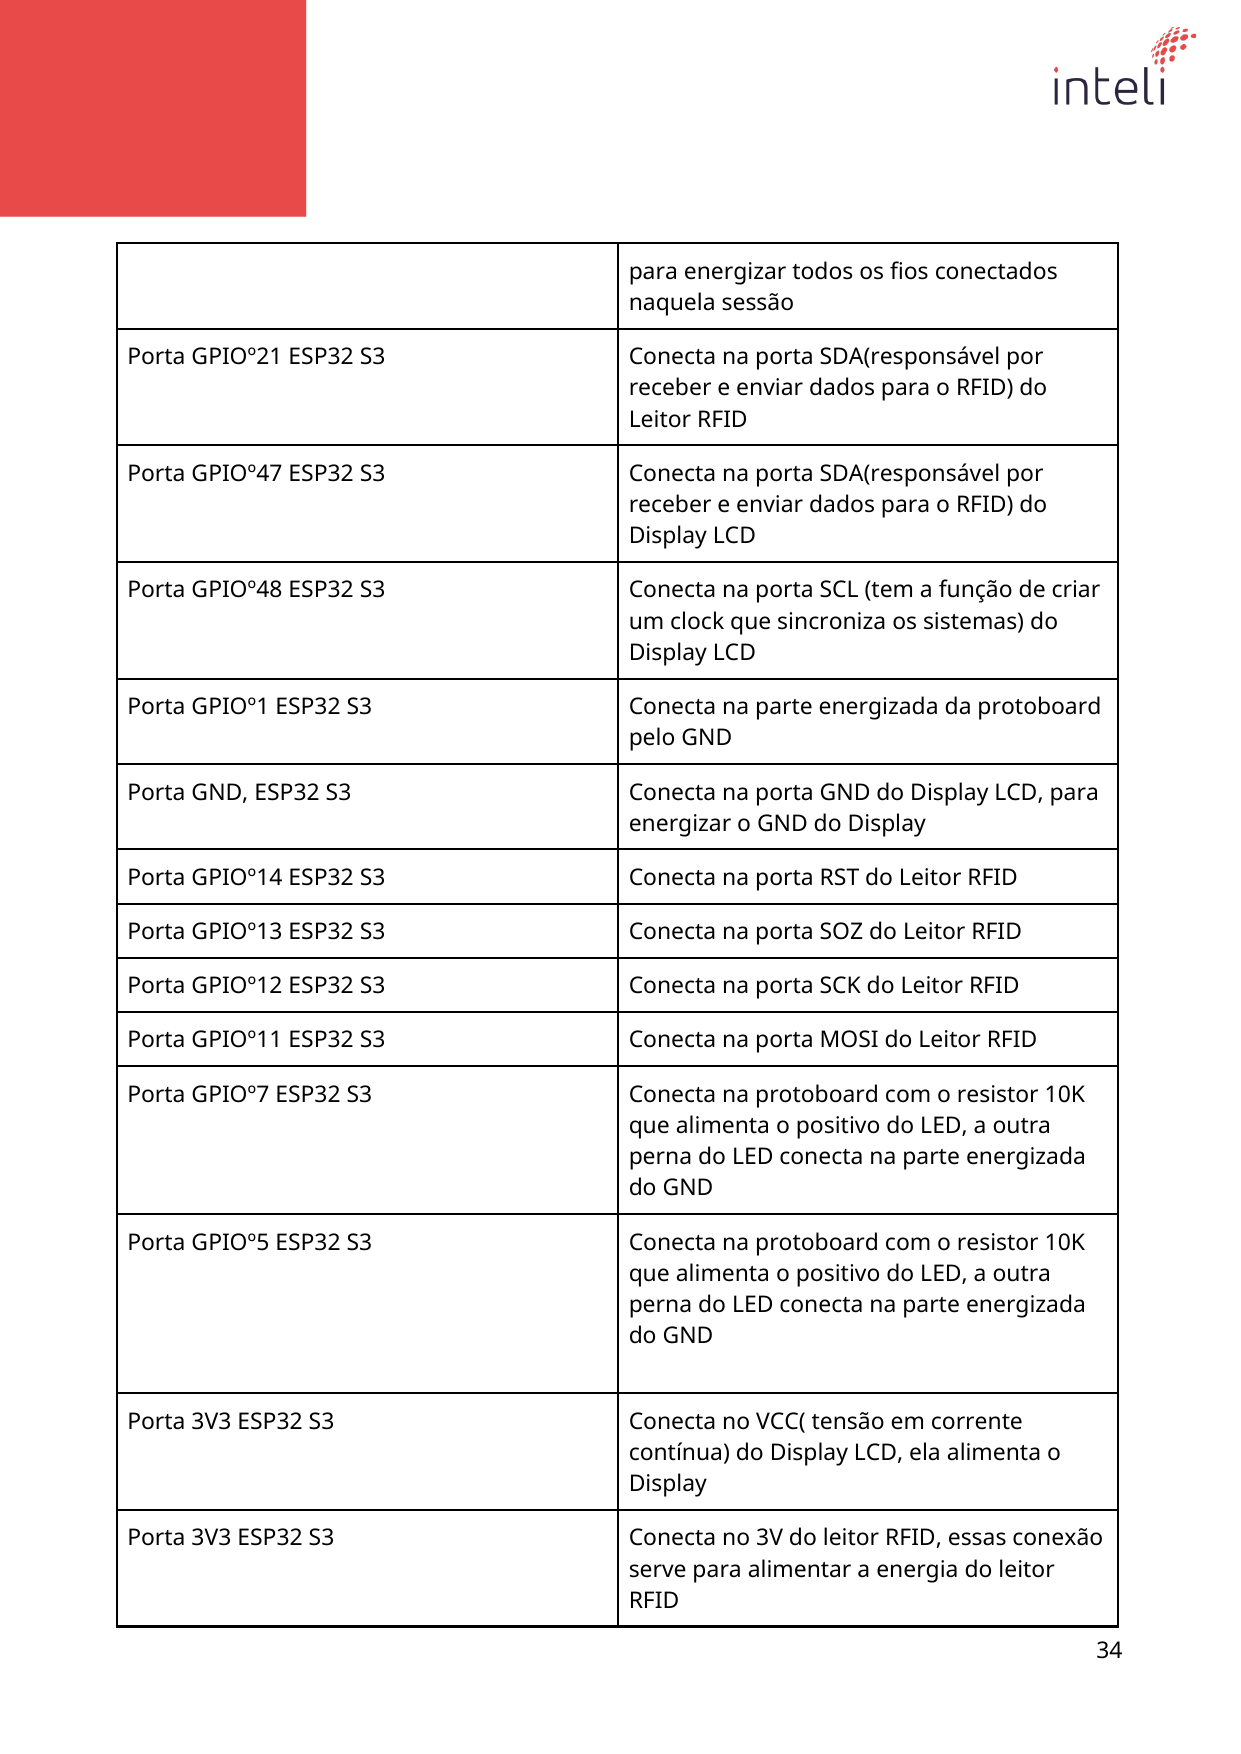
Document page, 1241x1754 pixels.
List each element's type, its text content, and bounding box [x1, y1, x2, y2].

table_cell Conecta na protoboard com o resistor 10K que alimenta o positivo do LED, a outra perna do LED conecta na parte energizada do GND [619, 1215, 1117, 1392]
table_cell Conecta na porta RST do Leitor RFID [619, 850, 1117, 902]
table_cell Porta GPIOº47 ESP32 S3 [118, 446, 617, 561]
table_cell Porta GPIOº1 ESP32 S3 [118, 680, 617, 763]
table_cell Conecta no VCC( tensão em corrente contínua) do Display LCD, ela alimenta o Display [619, 1394, 1117, 1509]
table_cell para energizar todos os fios conectados naquela sessão [619, 244, 1117, 327]
table_cell Porta GPIOº7 ESP32 S3 [118, 1067, 617, 1213]
table_cell Porta GPIOº14 ESP32 S3 [118, 850, 617, 902]
table_cell Conecta na porta GND do Display LCD, para energizar o GND do Display [619, 765, 1117, 848]
table_cell Porta GPIOº11 ESP32 S3 [118, 1013, 617, 1065]
table_cell Conecta na porta SCK do Leitor RFID [619, 959, 1117, 1011]
table_cell Conecta no 3V do leitor RFID, essas conexão serve para alimentar a energia do leitor RFID [619, 1511, 1117, 1625]
picture [1054, 27, 1197, 105]
table_cell Porta GPIOº12 ESP32 S3 [118, 959, 617, 1011]
table_cell Porta GND, ESP32 S3 [118, 765, 617, 848]
table_cell [118, 244, 617, 327]
table_cell Porta GPIOº48 ESP32 S3 [118, 563, 617, 677]
picture [0, 0, 307, 217]
table_cell Porta 3V3 ESP32 S3 [118, 1394, 617, 1509]
table_cell Porta 3V3 ESP32 S3 [118, 1511, 617, 1625]
table_cell Conecta na porta SDA(responsável por receber e enviar dados para o RFID) do Leitor RFID [619, 330, 1117, 444]
table_cell Conecta na parte energizada da protoboard pelo GND [619, 680, 1117, 763]
table_cell Porta GPIOº21 ESP32 S3 [118, 330, 617, 444]
table_cell Conecta na protoboard com o resistor 10K que alimenta o positivo do LED, a outra perna do LED conecta na parte energizada do GND [619, 1067, 1117, 1213]
table_cell Conecta na porta SOZ do Leitor RFID [619, 905, 1117, 957]
table_cell Conecta na porta SCL (tem a função de criar um clock que sincroniza os sistemas) do Display LCD [619, 563, 1117, 677]
table_cell Porta GPIOº5 ESP32 S3 [118, 1215, 617, 1392]
table_cell Conecta na porta SDA(responsável por receber e enviar dados para o RFID) do Display LCD [619, 446, 1117, 561]
table_cell Porta GPIOº13 ESP32 S3 [118, 905, 617, 957]
table_cell Conecta na porta MOSI do Leitor RFID [619, 1013, 1117, 1065]
